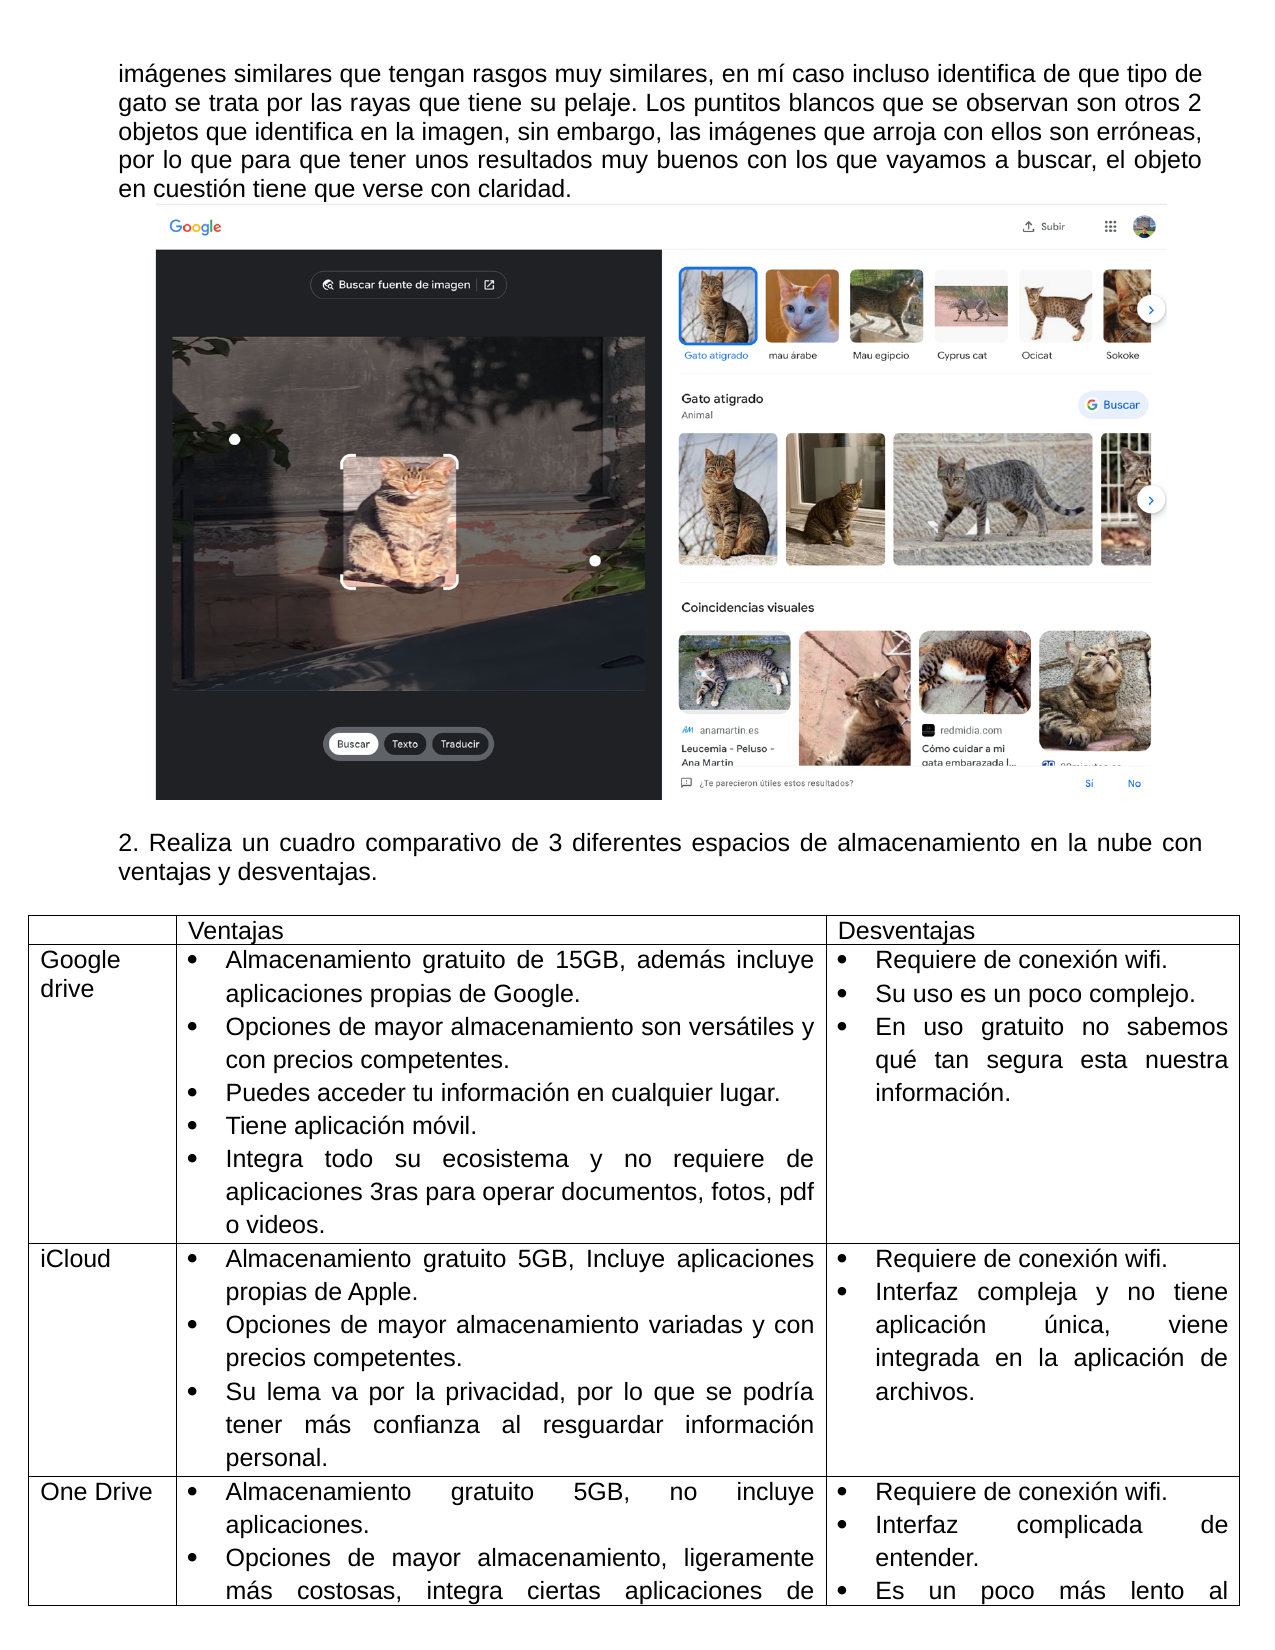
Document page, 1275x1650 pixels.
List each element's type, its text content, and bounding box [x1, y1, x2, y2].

table_cell Almacenamiento gratuito de 15GB, además incluye aplicaciones propias de Google. Opciones de mayor almacenamiento son versátiles y con precios competentes. Puedes acceder tu información en cualquier lugar. Tiene aplicación móvil. Integra todo su ecosistema y no requiere de aplicaciones 3ras para operar documentos, fotos, pdf o videos. [177, 945, 826, 1243]
table_header Desventajas [827, 916, 1239, 944]
table_header [29, 916, 176, 944]
text imágenes similares que tengan rasgos muy similares, en mí caso incluso identifica de que tipo de gato se trata por las rayas que tiene su pelaje. Los puntitos blancos que se observan son otros 2 objetos que identifica en la imagen, sin embargo, las imágenes que arroja con ellos son erróneas, por lo que para que tener unos resultados muy buenos con los que vayamos a buscar, el objeto en cuestión tiene que verse con claridad. [118, 59, 1205, 203]
table_cell Google drive [29, 945, 176, 1243]
table_cell One Drive [29, 1477, 176, 1605]
table_header Ventajas [177, 916, 826, 944]
table_cell Requiere de conexión wifi. Interfaz compleja y no tiene aplicación única, viene integrada en la aplicación de archivos. [827, 1244, 1239, 1476]
table_cell Requiere de conexión wifi. Interfaz complicada de entender. Es un poco más lento al ejecutar archivos, pues se entrelaza con las aplicaciones descargadas en el ordenar (Word, Excel o PowerPoint ) [827, 1477, 1239, 1605]
table_cell Almacenamiento gratuito 5GB, Incluye aplicaciones propias de Apple. Opciones de mayor almacenamiento variadas y con precios competentes. Su lema va por la privacidad, por lo que se podría tener más confianza al resguardar información personal. [177, 1244, 826, 1476]
table_cell iCloud [29, 1244, 176, 1476]
table_cell Almacenamiento gratuito 5GB, no incluye aplicaciones. Opciones de mayor almacenamiento, ligeramente más costosas, integra ciertas aplicaciones de Microsoft dependiendo del plan. Tiene aplicación móvil. [177, 1477, 826, 1605]
table_cell Requiere de conexión wifi. Su uso es un poco complejo. En uso gratuito no sabemos qué tan segura esta nuestra información. [827, 945, 1239, 1243]
text 2. Realiza un cuadro comparativo de 3 diferentes espacios de almacenamiento en la nube con ventajas y desventajas. [118, 828, 1205, 886]
